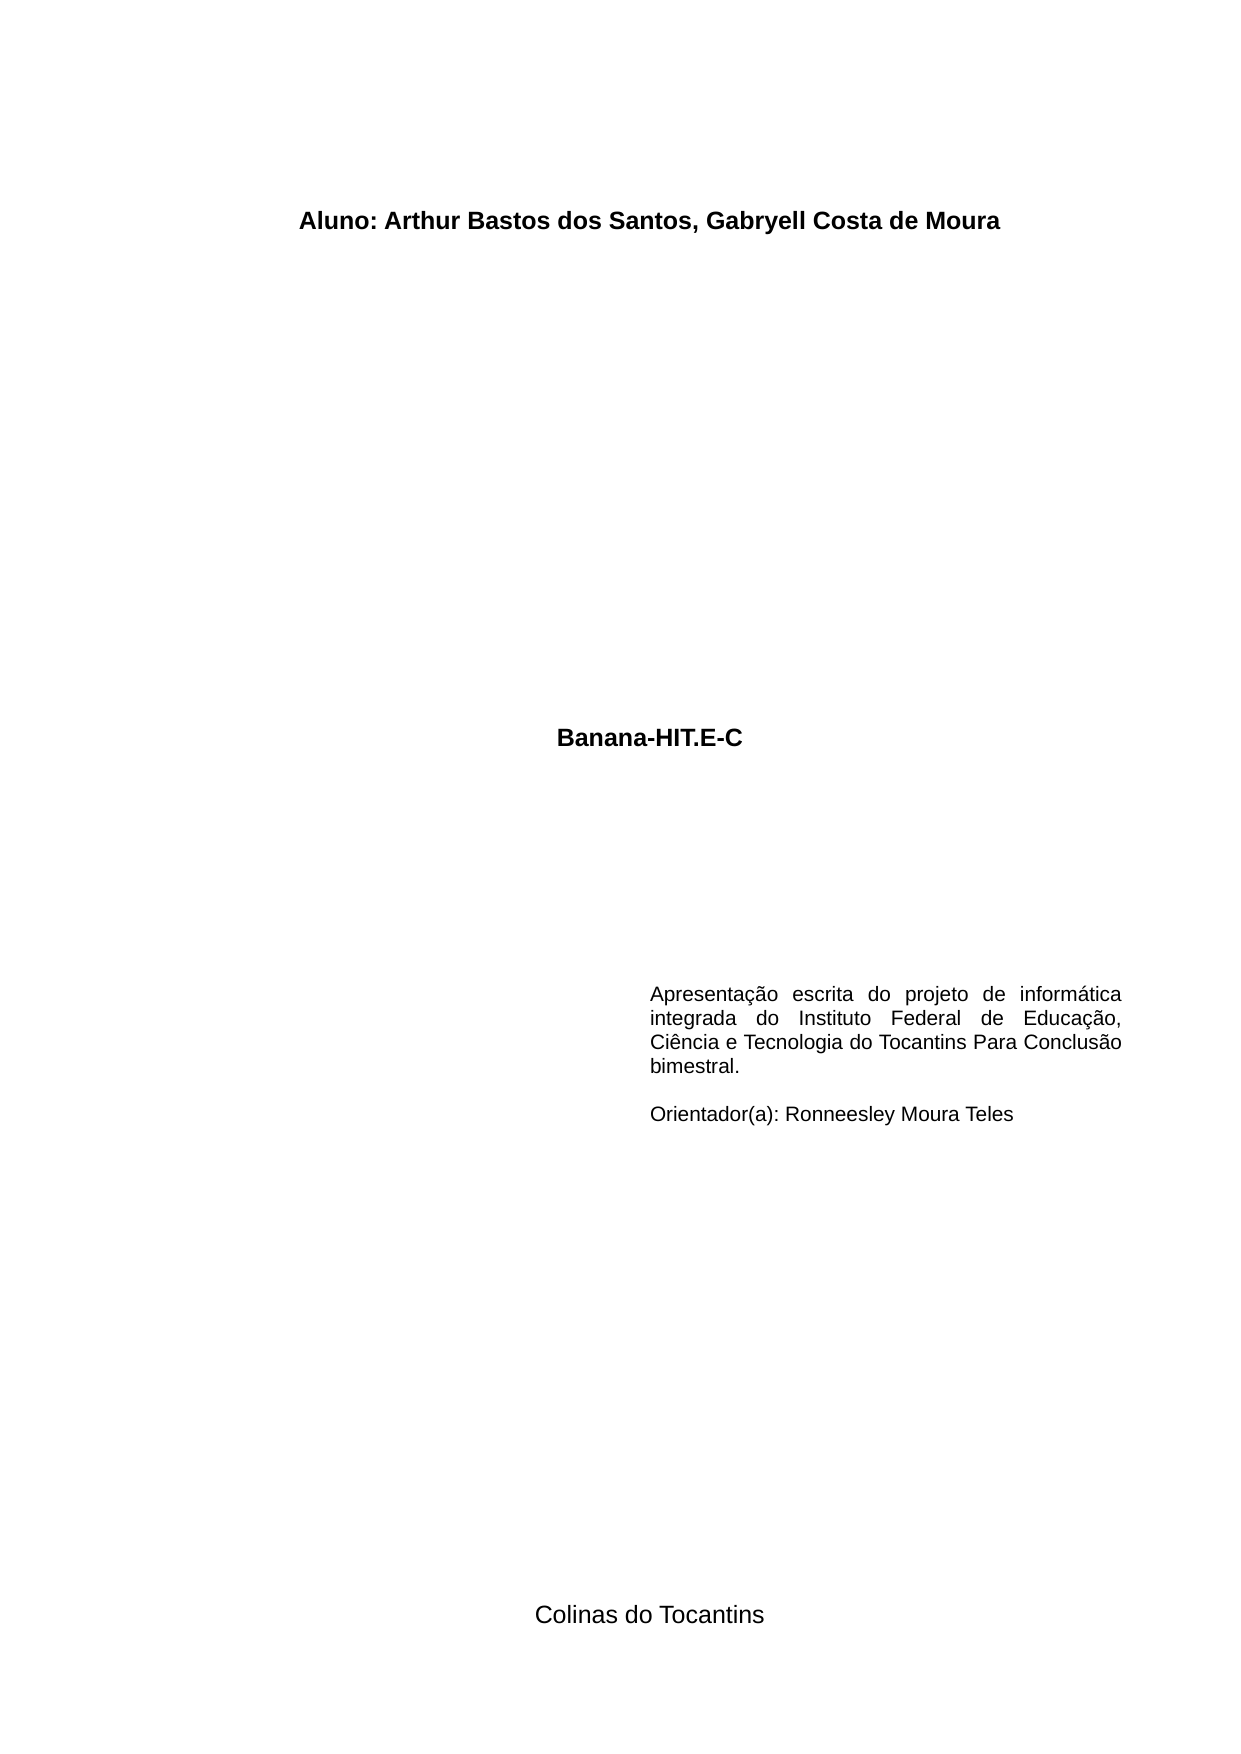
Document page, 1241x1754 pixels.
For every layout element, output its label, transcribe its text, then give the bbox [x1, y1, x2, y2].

text Orientador(a): Ronneesley Moura Teles [650, 1102, 1122, 1126]
text Apresentação escrita do projeto de informática integrada do Instituto Federal de Educação, Ciência e Tecnologia do Tocantins Para Conclusão bimestral. [650, 982, 1122, 1078]
text Colinas do Tocantins [177, 1600, 1122, 1629]
text Banana-HIT.E-C [177, 723, 1122, 752]
text Aluno: Arthur Bastos dos Santos, Gabryell Costa de Moura [177, 206, 1122, 235]
